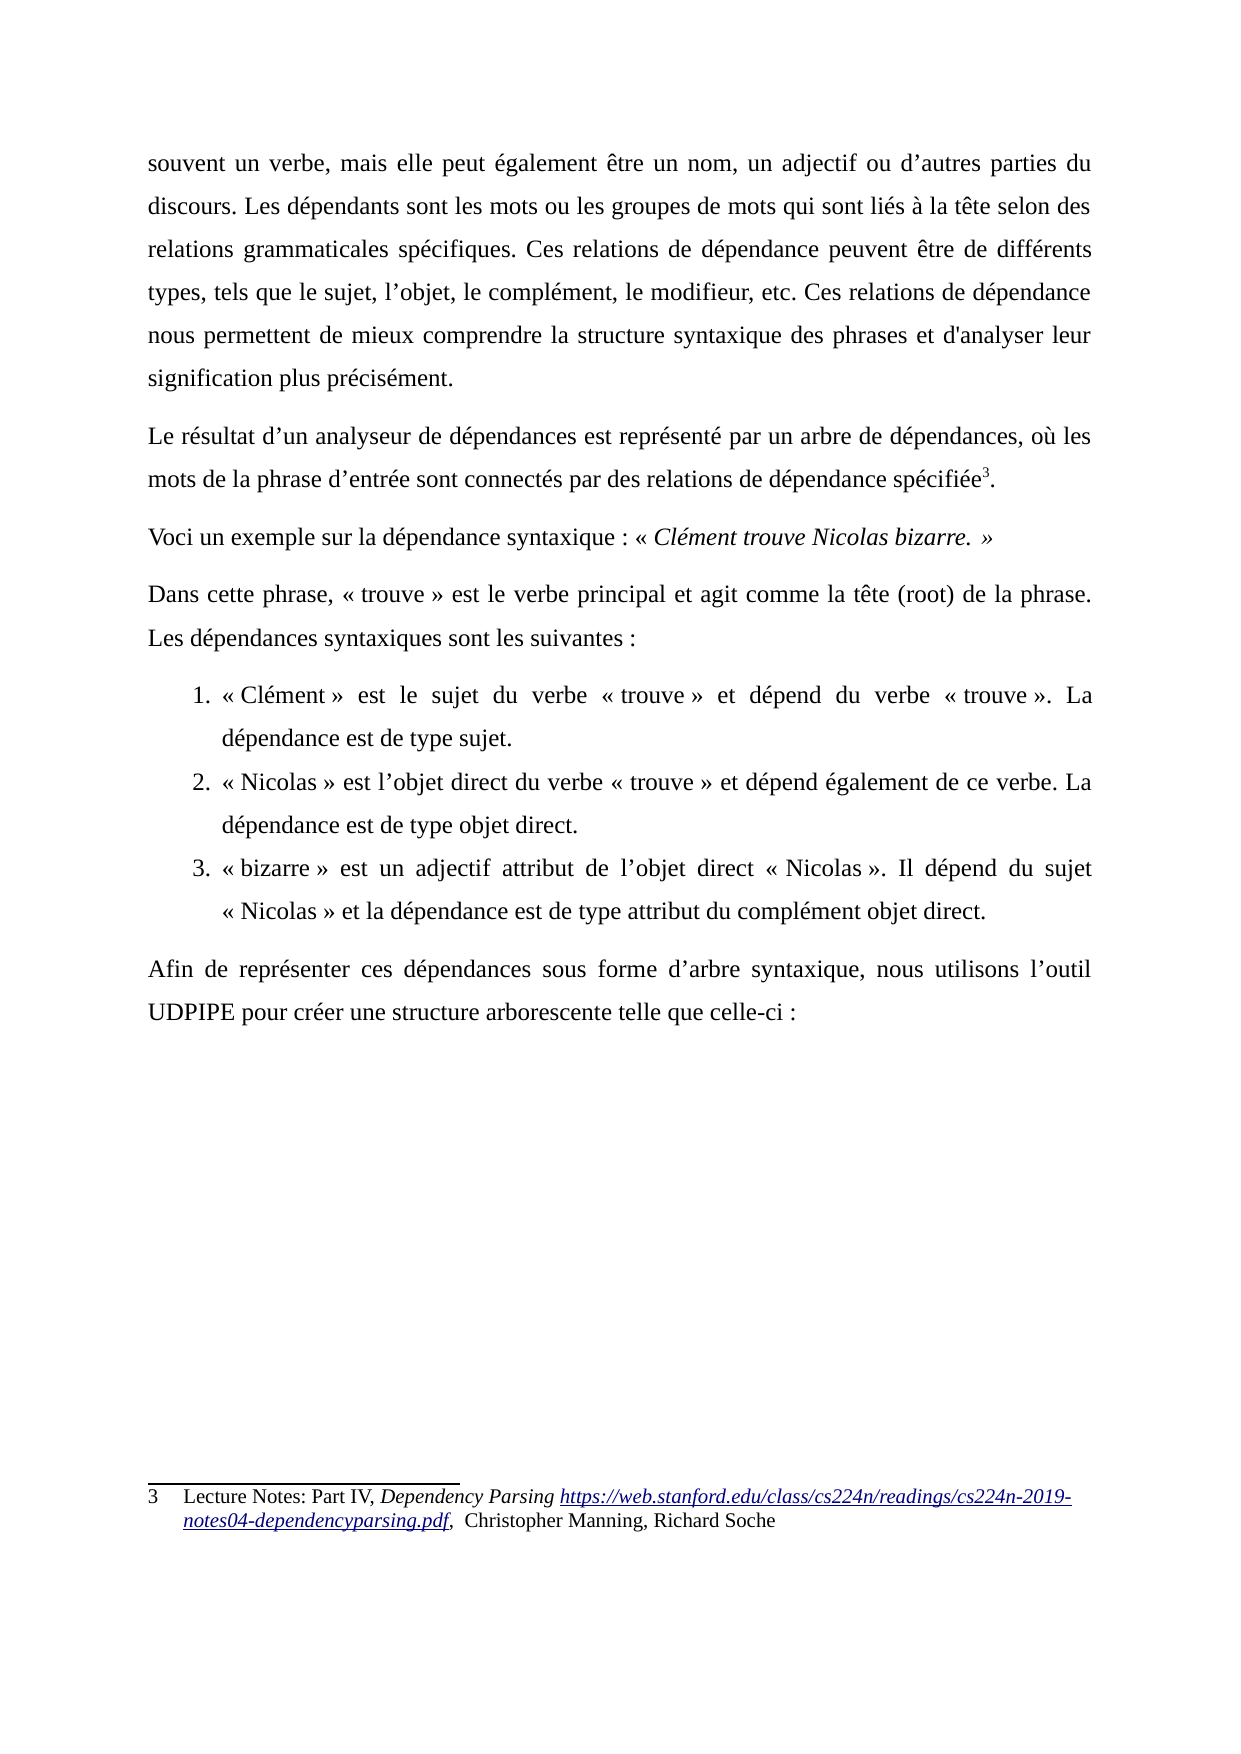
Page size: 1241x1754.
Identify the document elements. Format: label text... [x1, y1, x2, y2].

list « bizarre » est un adjectif attribut de l’objet direct « Nicolas ». Il dépend du sujet « Nicolas » et la dépendance est de type attribut du complément objet direct. [192, 853, 1092, 925]
text Le résultat d’un analyseur de dépendances est représenté par un arbre de dépendances, où les mots de la phrase d’entrée sont connectés par des relations de dépendance spécifiée. [148, 421, 1092, 493]
text Voci un exemple sur la dépendance syntaxique : « Clément trouve Nicolas bizarre. » [148, 522, 1092, 551]
list « Clément » est le sujet du verbe « trouve » et dépend du verbe « trouve ». La dépendance est de type sujet. [192, 680, 1092, 752]
text Dans cette phrase, « trouve » est le verbe principal et agit comme la tête (root) de la phrase. Les dépendances syntaxiques sont les suivantes : [148, 579, 1092, 651]
text souvent un verbe, mais elle peut également être un nom, un adjectif ou d’autres parties du discours. Les dépendants sont les mots ou les groupes de mots qui sont liés à la tête selon des relations grammaticales spécifiques. Ces relations de dépendance peuvent être de différents types, tels que le sujet, l’objet, le complément, le modifieur, etc. Ces relations de dépendance nous permettent de mieux comprendre la structure syntaxique des phrases et d'analyser leur signification plus précisément. [148, 148, 1092, 392]
text Afin de représenter ces dépendances sous forme d’arbre syntaxique, nous utilisons l’outil UDPIPE pour créer une structure arborescente telle que celle-ci : [148, 954, 1092, 1026]
list « Nicolas » est l’objet direct du verbe « trouve » et dépend également de ce verbe. La dépendance est de type objet direct. [192, 767, 1092, 838]
text Lecture Notes: Part IV, Dependency Parsing https://web.stanford.edu/class/cs224n/readings/cs224n-2019-notes04-dependencyparsing.pdf, Christopher Manning, Richard Soche [148, 1484, 1092, 1532]
